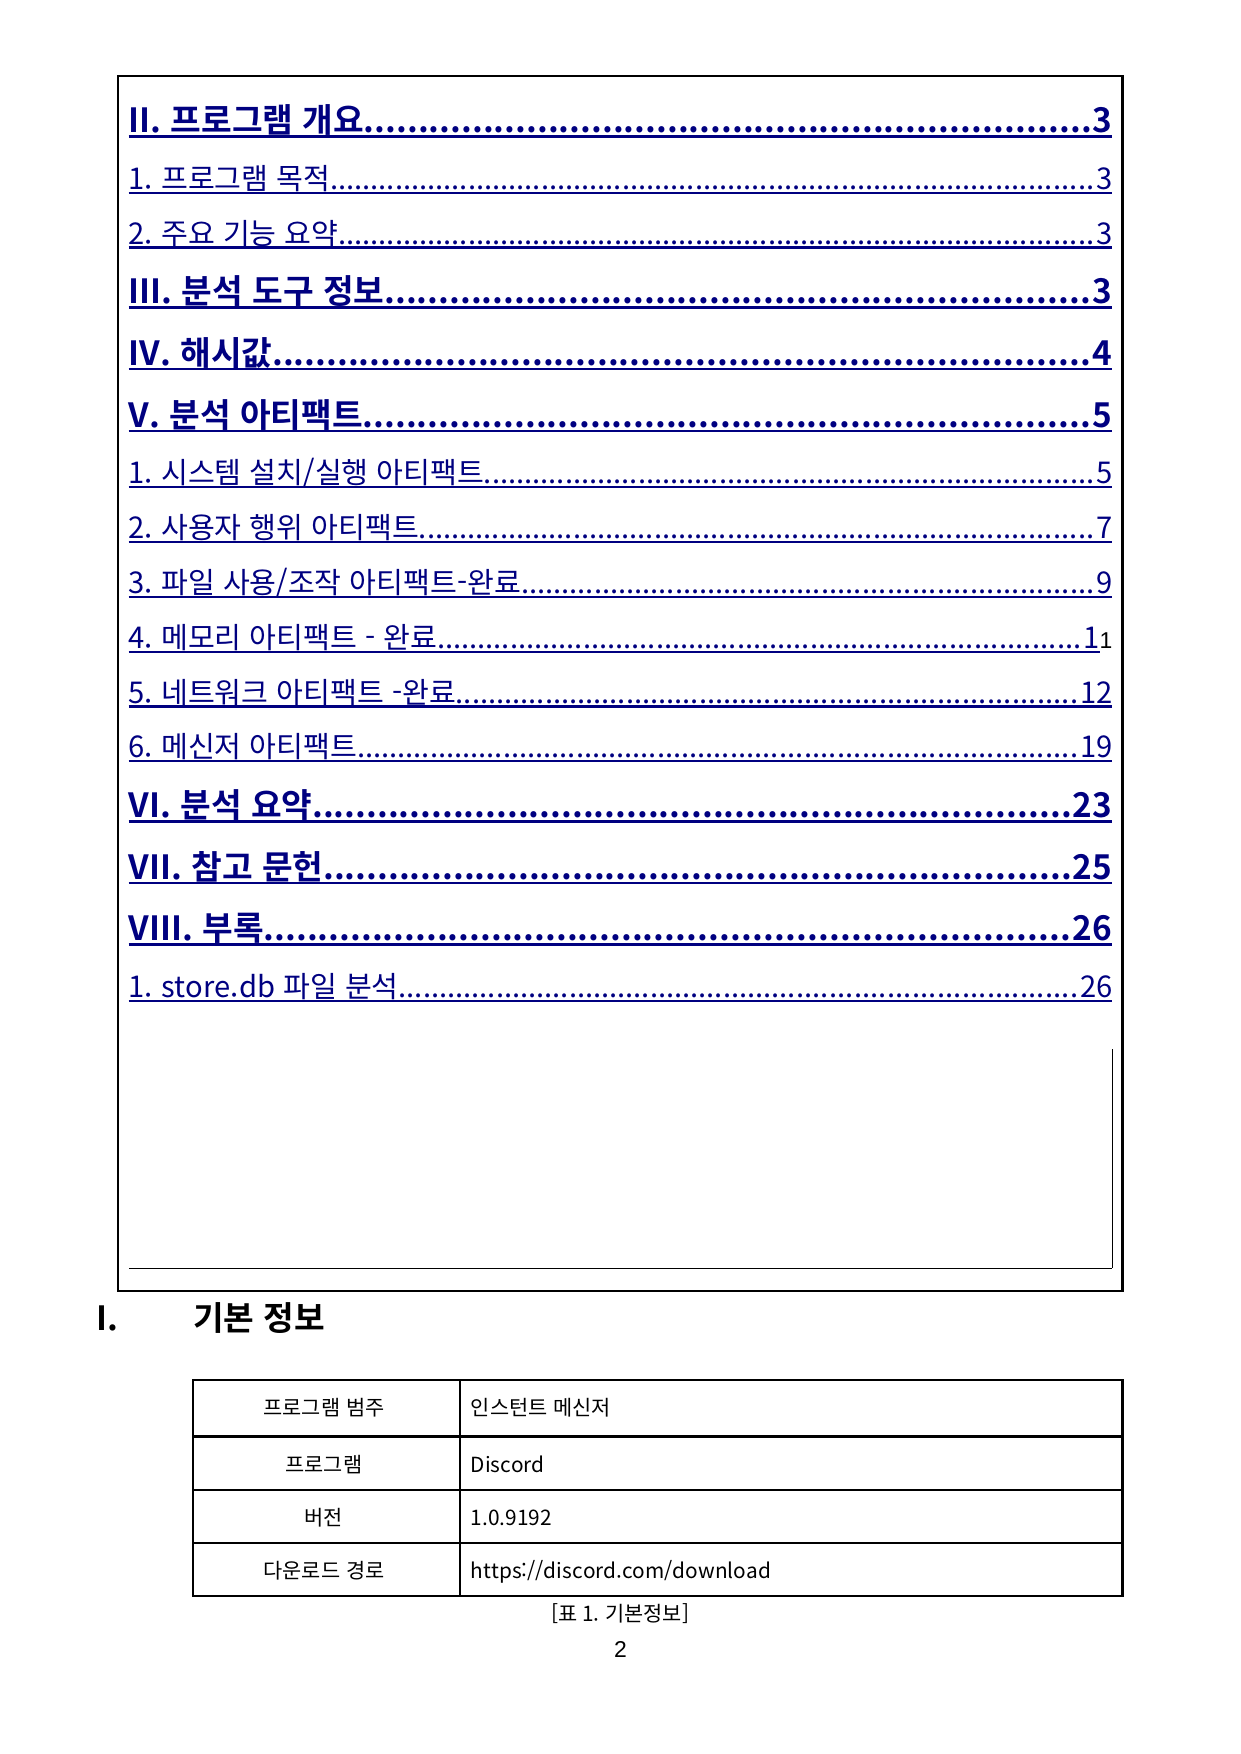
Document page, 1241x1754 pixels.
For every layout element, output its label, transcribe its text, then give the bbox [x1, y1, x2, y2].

table_cell Discord [461, 1438, 1121, 1488]
table_cell 프로그램 [194, 1438, 459, 1488]
text [표1. 기본정보] [118, 1597, 1122, 1627]
table_cell 버전 [194, 1491, 459, 1542]
table_header 프로그램 범주 [194, 1381, 459, 1435]
list 기본 정보 [118, 1292, 1117, 1340]
table_header I. 기본 정보 3 II. 프로그램 개요 3 1. 프로그램 목적 3 2. 주요 기능 요약 3 III. 분석 도구 정보 3 IV. 해시값 4 V. 분석 아티팩트 5 1. 시스템 설치/실행 아티팩트 5 2. 사용자 행위 아티팩트 7 3. 파일 사용/조작 아티팩트-완료 9 4. 메모리 아티팩트 - 완료 11 5. 네트워크 아티팩트 -완료 12 6. 메신저 아티팩트 19 VI. 분석 요약 23 VII. 참고 문헌 25 VIII. 부록 26 1. store.db 파일 분석 26 [119, 77, 1121, 1289]
table_header 인스턴트 메신저 [461, 1381, 1121, 1435]
table_cell 다운로드 경로 [194, 1544, 459, 1595]
table_cell 1.0.9192 [461, 1491, 1121, 1542]
table_cell https://discord.com/download [461, 1544, 1121, 1595]
